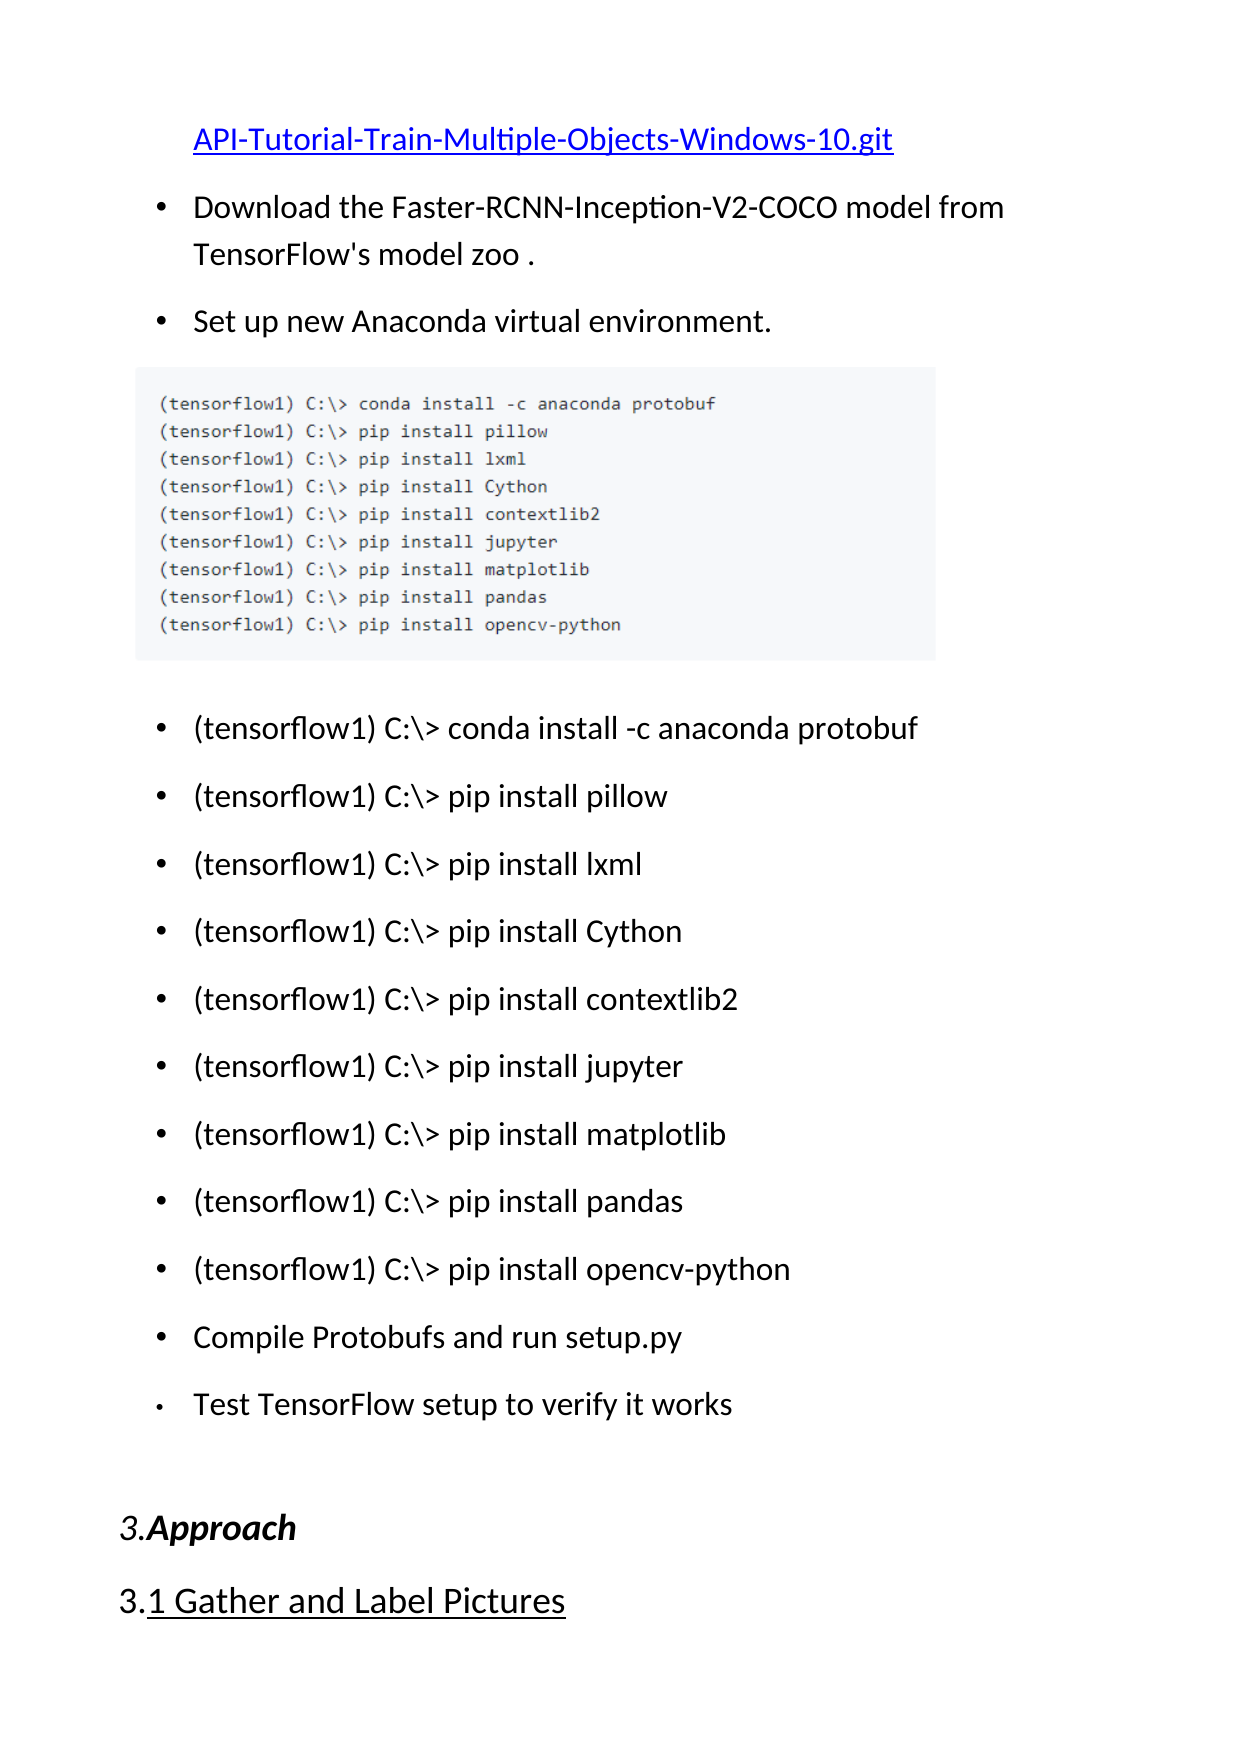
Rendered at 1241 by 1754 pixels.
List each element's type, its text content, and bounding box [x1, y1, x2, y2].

list (tensorflow1) C:\> pip install opencv-python [156, 1248, 1122, 1289]
list Test TensorFlow setup to verify it works [156, 1383, 1122, 1424]
list (tensorflow1) C:\> pip install contextlib2 [156, 978, 1122, 1018]
list (tensorflow1) C:\> pip install matplotlib [156, 1113, 1122, 1154]
list (tensorflow1) C:\> pip install pillow [156, 775, 1122, 816]
list (tensorflow1) C:\> pip install pandas [156, 1181, 1122, 1221]
list (tensorflow1) C:\> pip install lxml [156, 842, 1122, 883]
list Download the Faster-RCNN-Inception-V2-COCO model from TensorFlow's model zoo . [156, 186, 1122, 273]
list (tensorflow1) C:\> pip install Cython [156, 910, 1122, 951]
list Compile Protobufs and run setup.py [156, 1316, 1122, 1356]
text 3.Approach [118, 1504, 1122, 1550]
list (tensorflow1) C:\> pip install jupyter [156, 1045, 1122, 1086]
list API-Tutorial-Train-Multiple-Objects-Windows-10.git [156, 118, 1122, 159]
text 3.1 Gather and Label Pictures [118, 1577, 1122, 1623]
list (tensorflow1) C:\> conda install -c anaconda protobuf [156, 707, 1122, 748]
list Set up new Anaconda virtual environment. [156, 300, 1122, 341]
